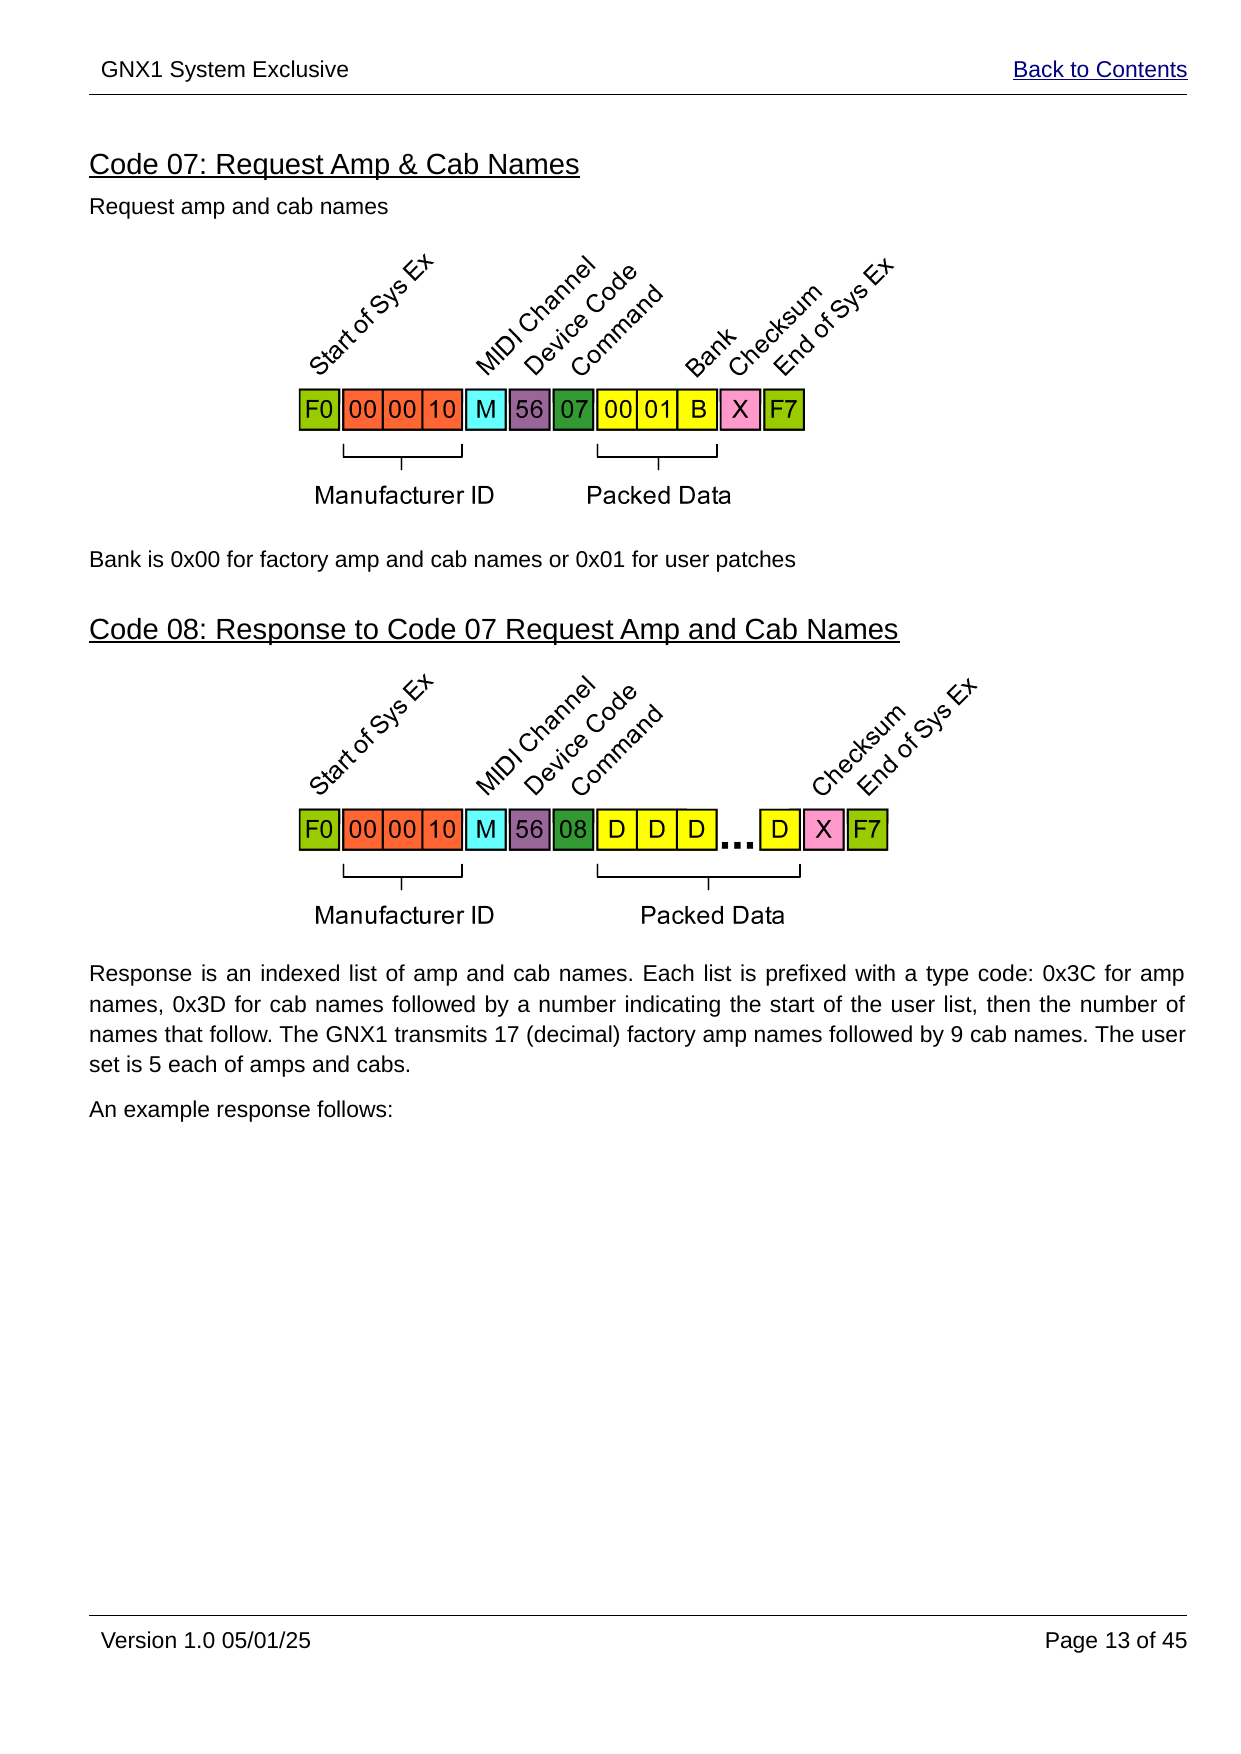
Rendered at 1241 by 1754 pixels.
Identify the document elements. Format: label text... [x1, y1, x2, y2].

text An example response follows: [89, 1096, 1187, 1122]
text Response is an indexed list of amp and cab names. Each list is prefixed with a type code: 0x3C for amp names, 0x3D for cab names followed by a number indicating the start of the user list, then the number of names that follow. The GNX1 transmits 17 (decimal) factory amp names followed by 9 cab names. The user set is 5 each of amps and cabs. [89, 658, 1187, 1077]
text Bank is 0x00 for factory amp and cab names or 0x01 for user patches [89, 238, 1187, 573]
picture [298, 252, 978, 510]
text Request amp and cab names [89, 193, 1187, 219]
subtitle Code 07: Request Amp & Cab Names [89, 147, 1187, 181]
subtitle Code 08: Response to Code 07 Request Amp and Cab Names [89, 612, 1187, 646]
picture [298, 672, 978, 930]
